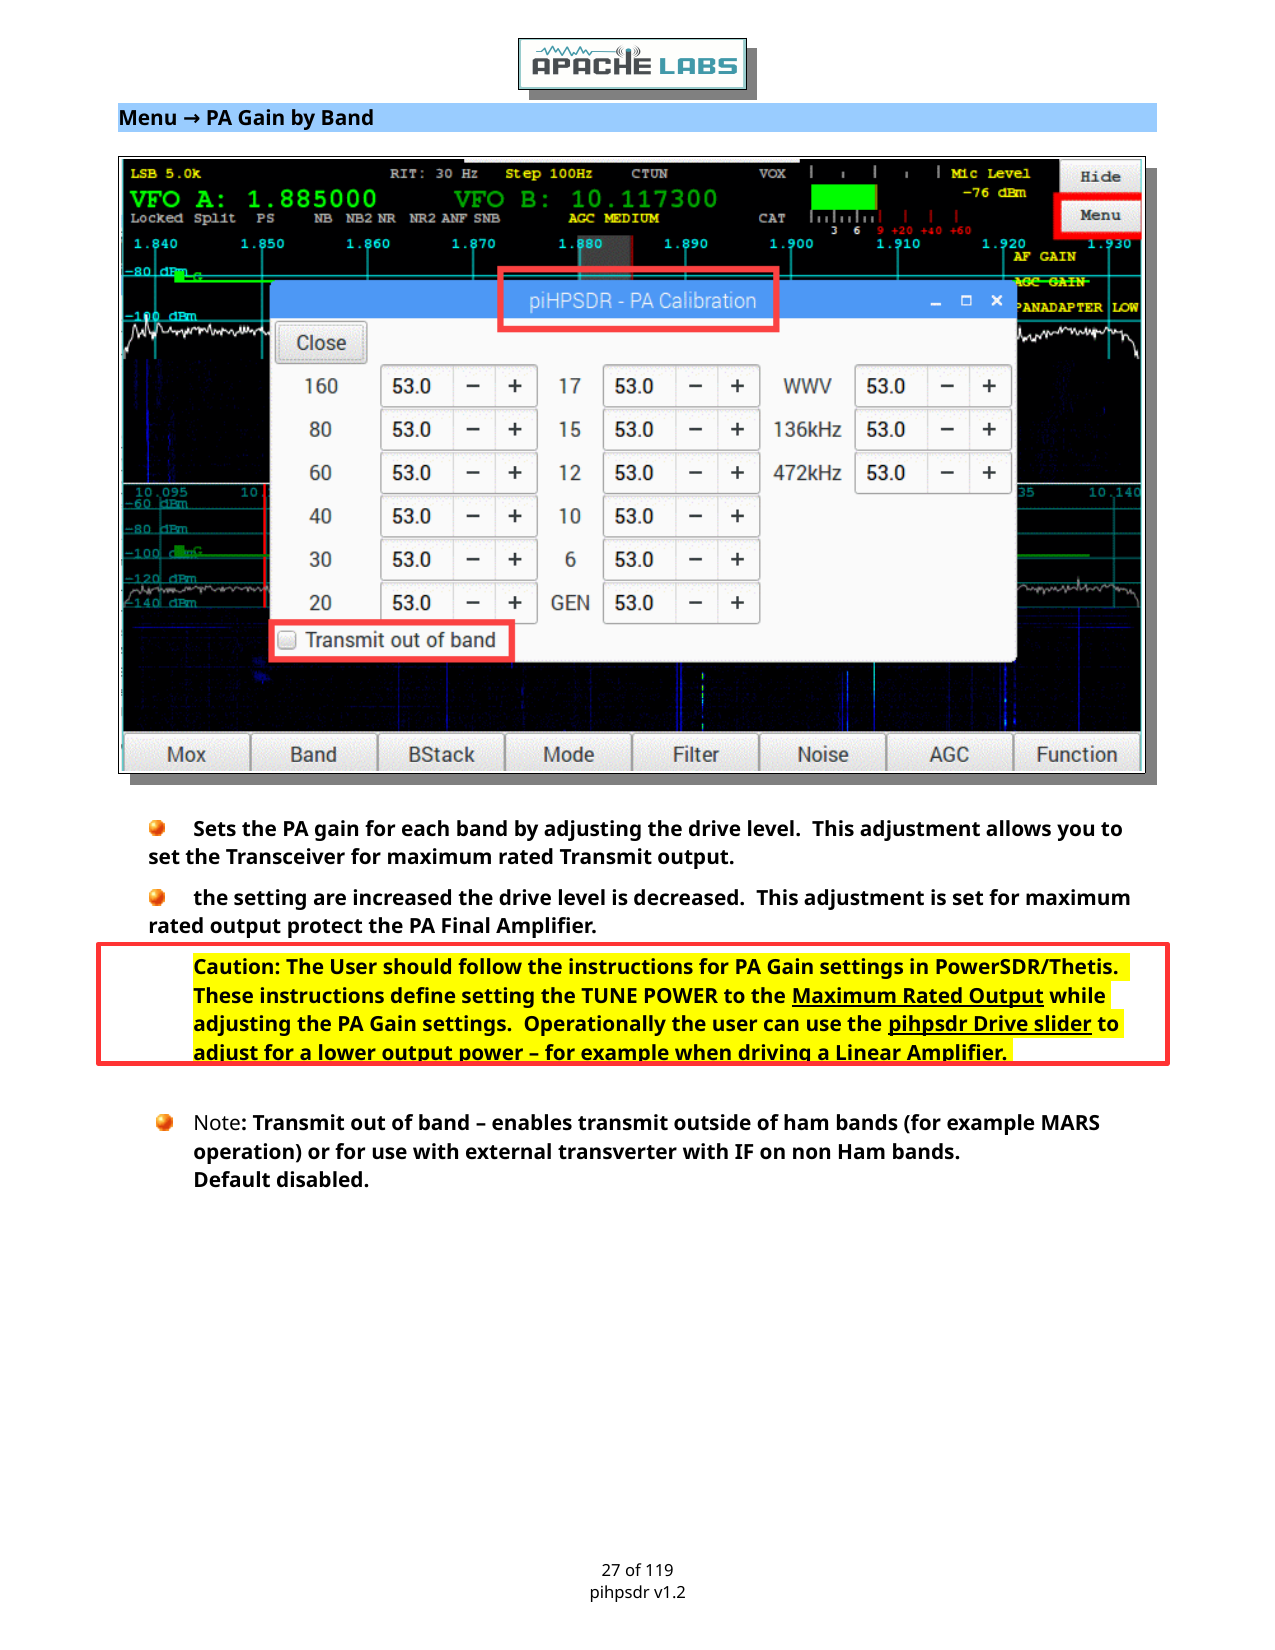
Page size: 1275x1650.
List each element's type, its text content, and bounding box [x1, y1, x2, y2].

list the setting are increased the drive level is decreased. This adjustment is set for maximum rated output protect the PA Final Amplifier. [148, 883, 1157, 940]
picture [149, 820, 165, 836]
list Default disabled. [156, 1165, 1157, 1194]
picture [521, 40, 744, 87]
subtitle Menu → PA Gain by Band [118, 103, 1157, 132]
list Note: Transmit out of band – enables transmit outside of ham bands (for example MARS operation) or for use with external transverter with IF on non Ham bands. [156, 1108, 1157, 1165]
list Sets the PA gain for each band by adjusting the drive level. This adjustment allows you to set the Transceiver for maximum rated Transmit output. [148, 814, 1157, 871]
picture [149, 889, 165, 906]
list Caution: The User should follow the instructions for PA Gain settings in PowerSDR/Thetis. These instructions define setting the TUNE POWER to the Maximum Rated Output while adjusting the PA Gain settings. Operationally the user can use the pihpsdr Drive slider to adjust for a lower output power – for example when driving a Linear Amplifier. [156, 952, 1157, 1061]
picture [121, 159, 1142, 771]
picture [156, 1114, 173, 1131]
